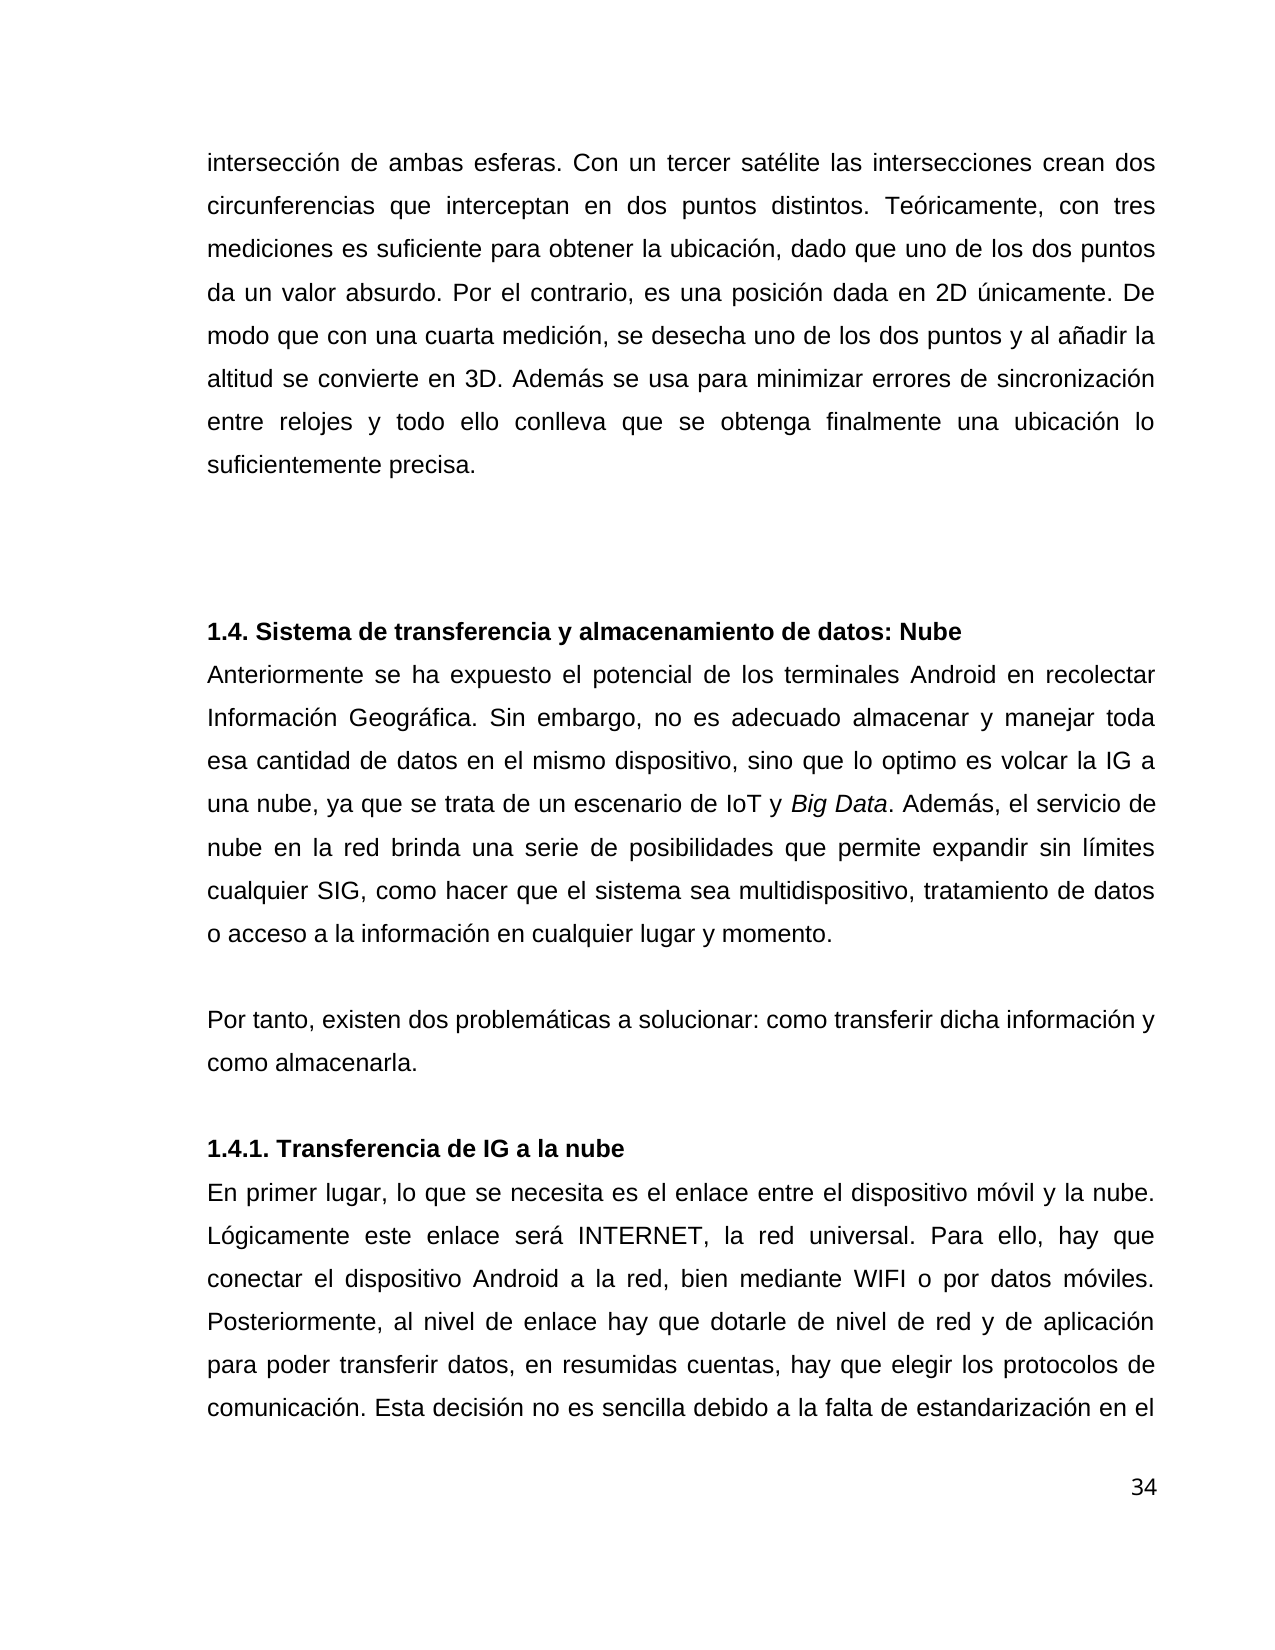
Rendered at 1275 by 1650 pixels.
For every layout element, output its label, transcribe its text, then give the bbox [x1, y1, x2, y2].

text 1.4.1. Transferencia de IG a la nube [207, 1134, 1157, 1163]
text Por tanto, existen dos problemáticas a solucionar: como transferir dicha información y como almacenarla. [207, 1005, 1157, 1077]
text 1.4. Sistema de transferencia y almacenamiento de datos: Nube [207, 617, 1157, 646]
text Anteriormente se ha expuesto el potencial de los terminales Android en recolectar Información Geográfica. Sin embargo, no es adecuado almacenar y manejar toda esa cantidad de datos en el mismo dispositivo, sino que lo optimo es volcar la IG a una nube, ya que se trata de un escenario de IoT y Big Data. Además, el servicio de nube en la red brinda una serie de posibilidades que permite expandir sin límites cualquier SIG, como hacer que el sistema sea multidispositivo, tratamiento de datos o acceso a la información en cualquier lugar y momento. [207, 660, 1157, 948]
text intersección de ambas esferas. Con un tercer satélite las intersecciones crean dos circunferencias que interceptan en dos puntos distintos. Teóricamente, con tres mediciones es suficiente para obtener la ubicación, dado que uno de los dos puntos da un valor absurdo. Por el contrario, es una posición dada en 2D únicamente. De modo que con una cuarta medición, se desecha uno de los dos puntos y al añadir la altitud se convierte en 3D. Además se usa para minimizar errores de sincronización entre relojes y todo ello conlleva que se obtenga finalmente una ubicación lo suficientemente precisa. [207, 148, 1157, 479]
text En primer lugar, lo que se necesita es el enlace entre el dispositivo móvil y la nube. Lógicamente este enlace será INTERNET, la red universal. Para ello, hay que conectar el dispositivo Android a la red, bien mediante WIFI o por datos móviles. Posteriormente, al nivel de enlace hay que dotarle de nivel de red y de aplicación para poder transferir datos, en resumidas cuentas, hay que elegir los protocolos de comunicación. Esta decisión no es sencilla debido a la falta de estandarización en el [207, 1178, 1157, 1422]
